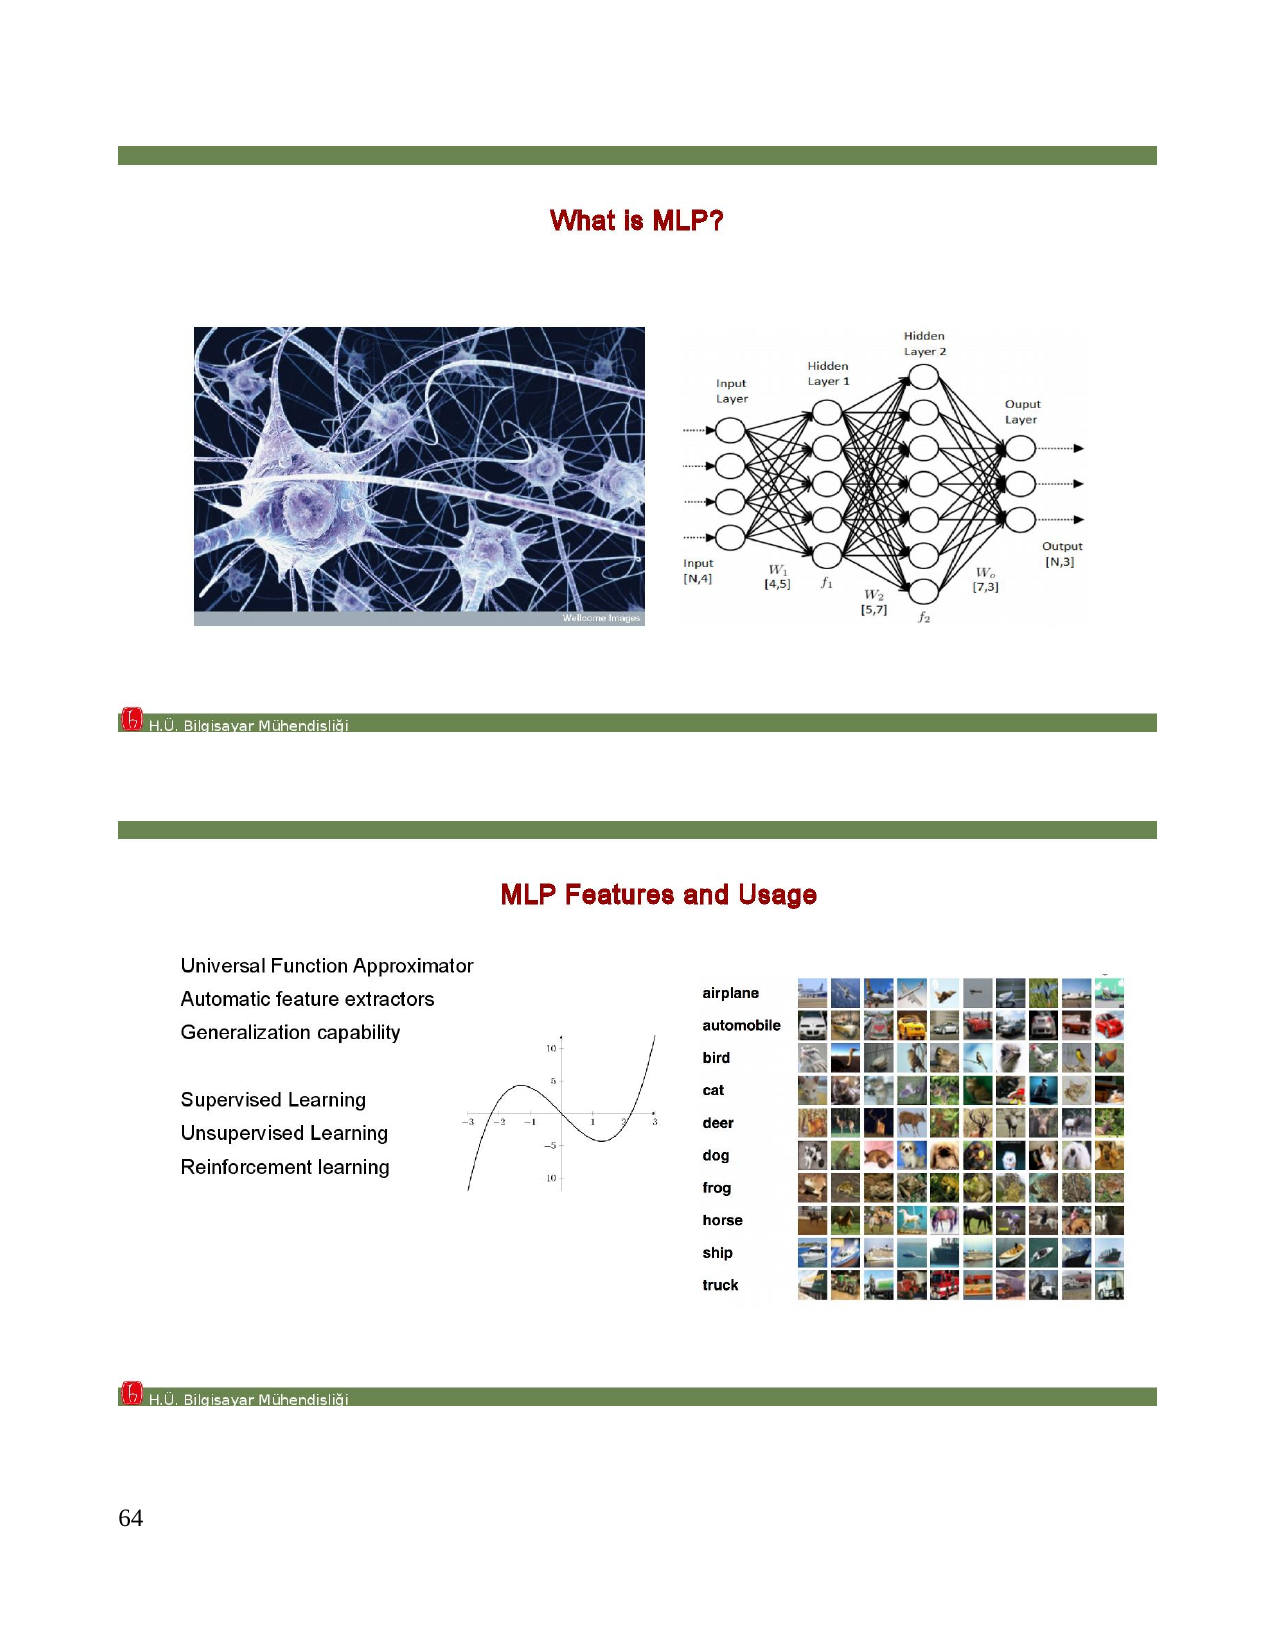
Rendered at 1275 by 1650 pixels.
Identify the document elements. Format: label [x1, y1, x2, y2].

picture [118, 821, 1157, 1406]
picture [118, 146, 1157, 732]
